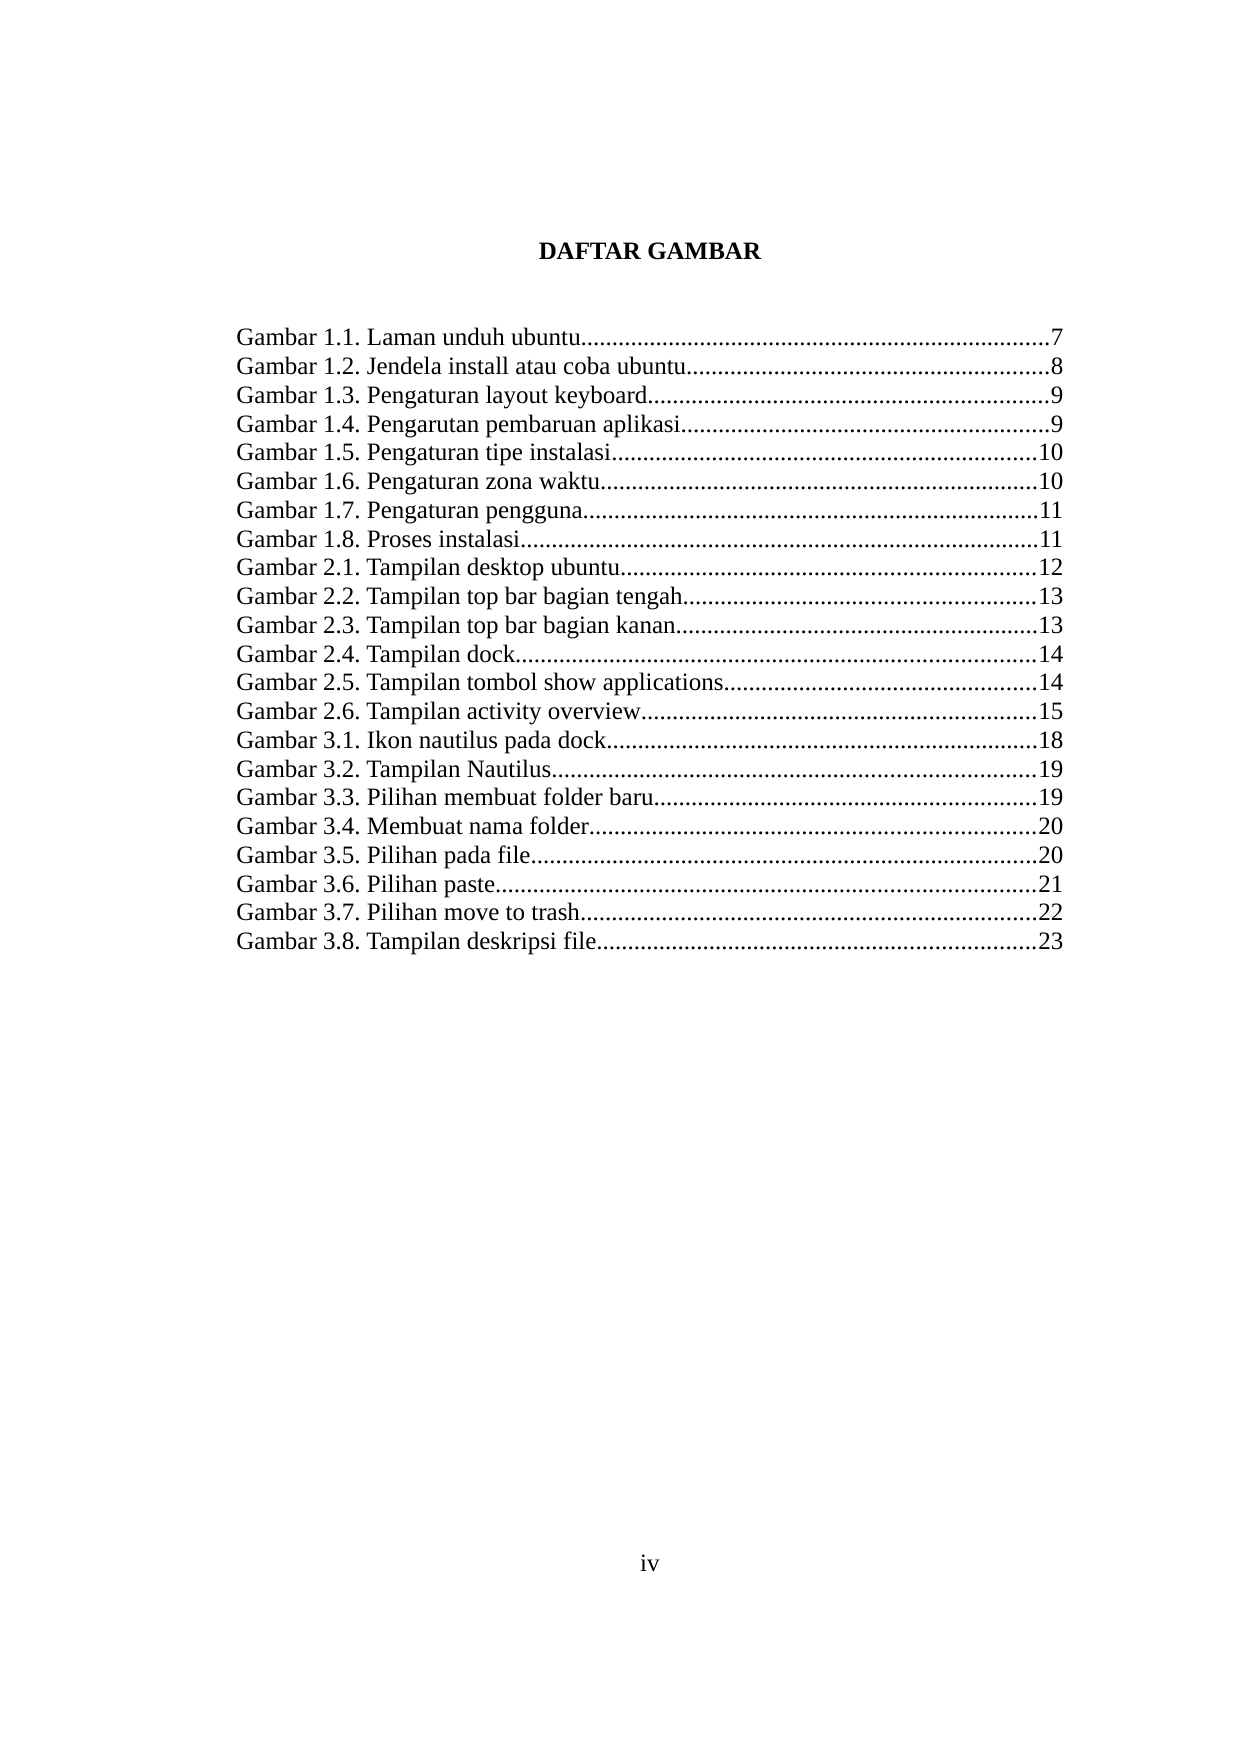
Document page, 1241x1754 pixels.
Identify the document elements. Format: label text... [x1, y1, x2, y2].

text Gambar 1.5. Pengaturan tipe instalasi 10 [236, 437, 1063, 466]
text Gambar 3.3. Pilihan membuat folder baru 19 [236, 782, 1063, 811]
text Gambar 1.7. Pengaturan pengguna 11 [236, 495, 1063, 524]
text Gambar 3.1. Ikon nautilus pada dock 18 [236, 725, 1063, 754]
text Gambar 3.8. Tampilan deskripsi file 23 [236, 926, 1063, 955]
text Gambar 3.7. Pilihan move to trash 22 [236, 897, 1063, 926]
text Gambar 2.1. Tampilan desktop ubuntu 12 [236, 552, 1063, 581]
subtitle DAFTAR GAMBAR [236, 236, 1063, 265]
text Gambar 3.6. Pilihan paste 21 [236, 869, 1063, 897]
text Gambar 1.8. Proses instalasi 11 [236, 524, 1063, 552]
text Gambar 1.4. Pengarutan pembaruan aplikasi 9 [236, 409, 1063, 437]
text Gambar 2.5. Tampilan tombol show applications 14 [236, 667, 1063, 696]
text Gambar 1.6. Pengaturan zona waktu 10 [236, 466, 1063, 495]
text Gambar 1.1. Laman unduh ubuntu 7 [236, 322, 1063, 351]
text Gambar 3.4. Membuat nama folder 20 [236, 811, 1063, 840]
text Gambar 3.2. Tampilan Nautilus 19 [236, 754, 1063, 782]
text Gambar 1.2. Jendela install atau coba ubuntu 8 [236, 351, 1063, 380]
text Gambar 2.6. Tampilan activity overview 15 [236, 696, 1063, 725]
text Gambar 3.5. Pilihan pada file 20 [236, 840, 1063, 869]
text Gambar 2.4. Tampilan dock 14 [236, 639, 1063, 667]
text Gambar 1.3. Pengaturan layout keyboard 9 [236, 380, 1063, 409]
text Gambar 2.2. Tampilan top bar bagian tengah 13 [236, 581, 1063, 610]
text Gambar 2.3. Tampilan top bar bagian kanan 13 [236, 610, 1063, 639]
